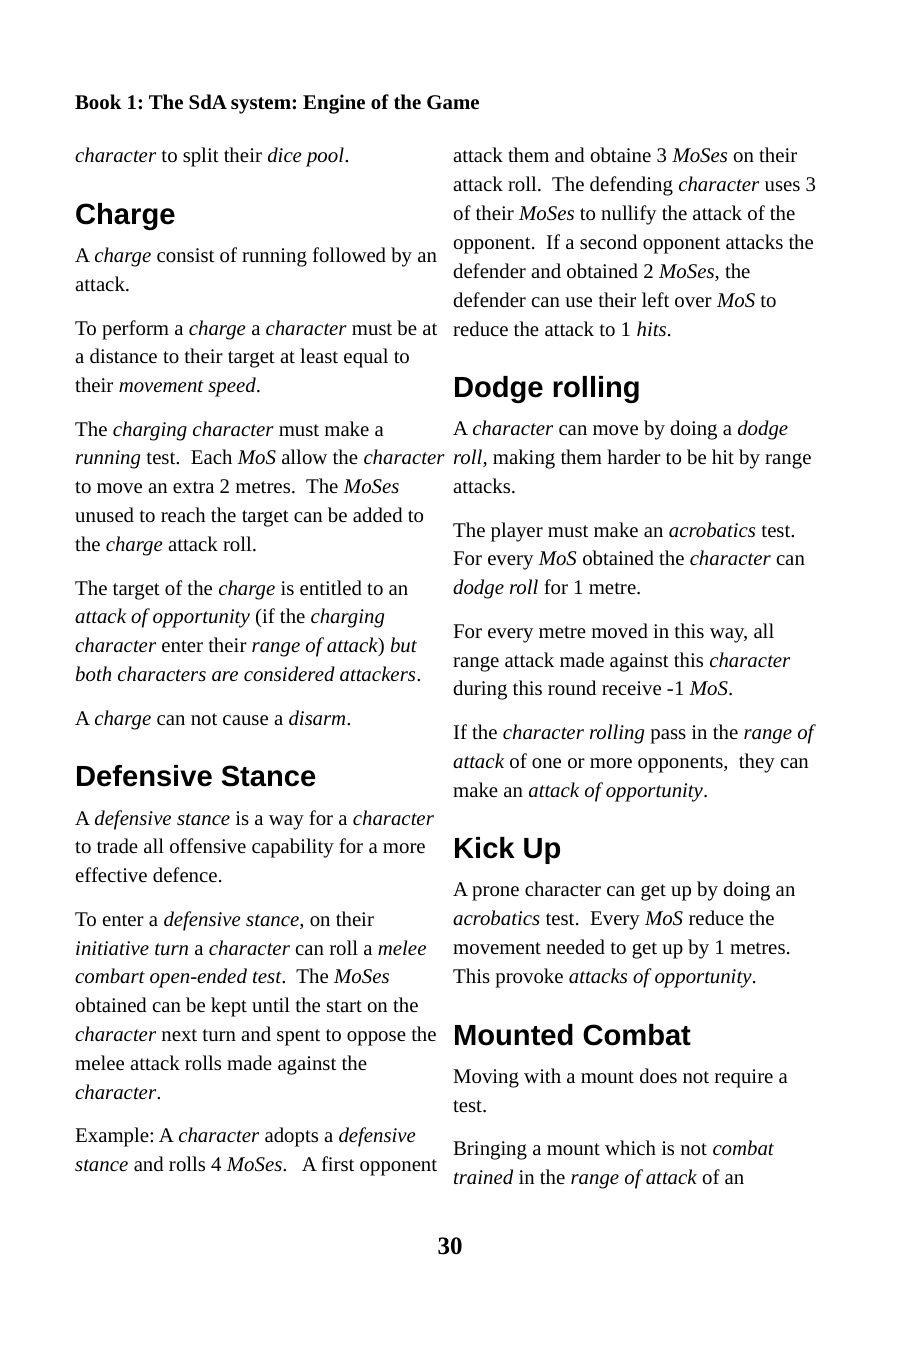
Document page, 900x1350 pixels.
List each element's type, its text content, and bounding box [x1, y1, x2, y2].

text To enter a defensive stance, on their initiative turn a character can roll a melee combart open-ended test. The MoSes obtained can be kept until the start on the character next turn and spent to oppose the melee attack rolls made against the character. [75, 907, 447, 1104]
text A character can move by doing a dodge roll, making them harder to be hit by range attacks. [453, 416, 825, 498]
text The charging character must make a running test. Each MoS allow the character to move an extra 2 metres. The MoSes unused to reach the target can be added to the charge attack roll. [75, 417, 447, 556]
text Moving with a mount does not require a test. [453, 1064, 825, 1117]
text attack them and obtaine 3 MoSes on their attack roll. The defending character uses 3 of their MoSes to nullify the attack of the opponent. If a second opponent attacks the defender and obtained 2 MoSes, the defender can use their left over MoS to reduce the attack to 1 hits. [453, 143, 825, 341]
text A charge can not cause a disarm. [75, 706, 447, 729]
text The player must make an acrobatics test. For every MoS obtained the character can dodge roll for 1 metre. [453, 517, 825, 599]
text To perform a charge a character must be at a distance to their target at least equal to their movement speed. [75, 316, 447, 397]
text A defensive stance is a way for a character to trade all offensive capability for a more effective defence. [75, 805, 447, 887]
text A prone character can get up by doing an acrobatics test. Every MoS reduce the movement needed to get up by 1 metres. This provoke attacks of opportunity. [453, 877, 825, 988]
text For every metre moved in this way, all range attack made against this character during this round receive -1 MoS. [453, 619, 825, 700]
text character to split their dice pool. [75, 143, 447, 167]
subtitle Defensive Stance [75, 759, 447, 793]
subtitle Dodge rolling [453, 370, 825, 404]
text Example: A character adopts a defensive stance and rolls 4 MoSes. A first opponent [75, 1123, 447, 1176]
text If the character rolling pass in the range of attack of one or more opponents, they can make an attack of opportunity. [453, 720, 825, 802]
text The target of the charge is entitled to an attack of opportunity (if the charging character enter their range of attack) but both characters are considered attackers. [75, 576, 447, 686]
text Bringing a mount which is not combat trained in the range of attack of an [453, 1136, 825, 1189]
text A charge consist of running followed by an attack. [75, 243, 447, 296]
subtitle Charge [75, 197, 447, 231]
subtitle Mounted Combat [453, 1018, 825, 1051]
subtitle Kick Up [453, 831, 825, 865]
